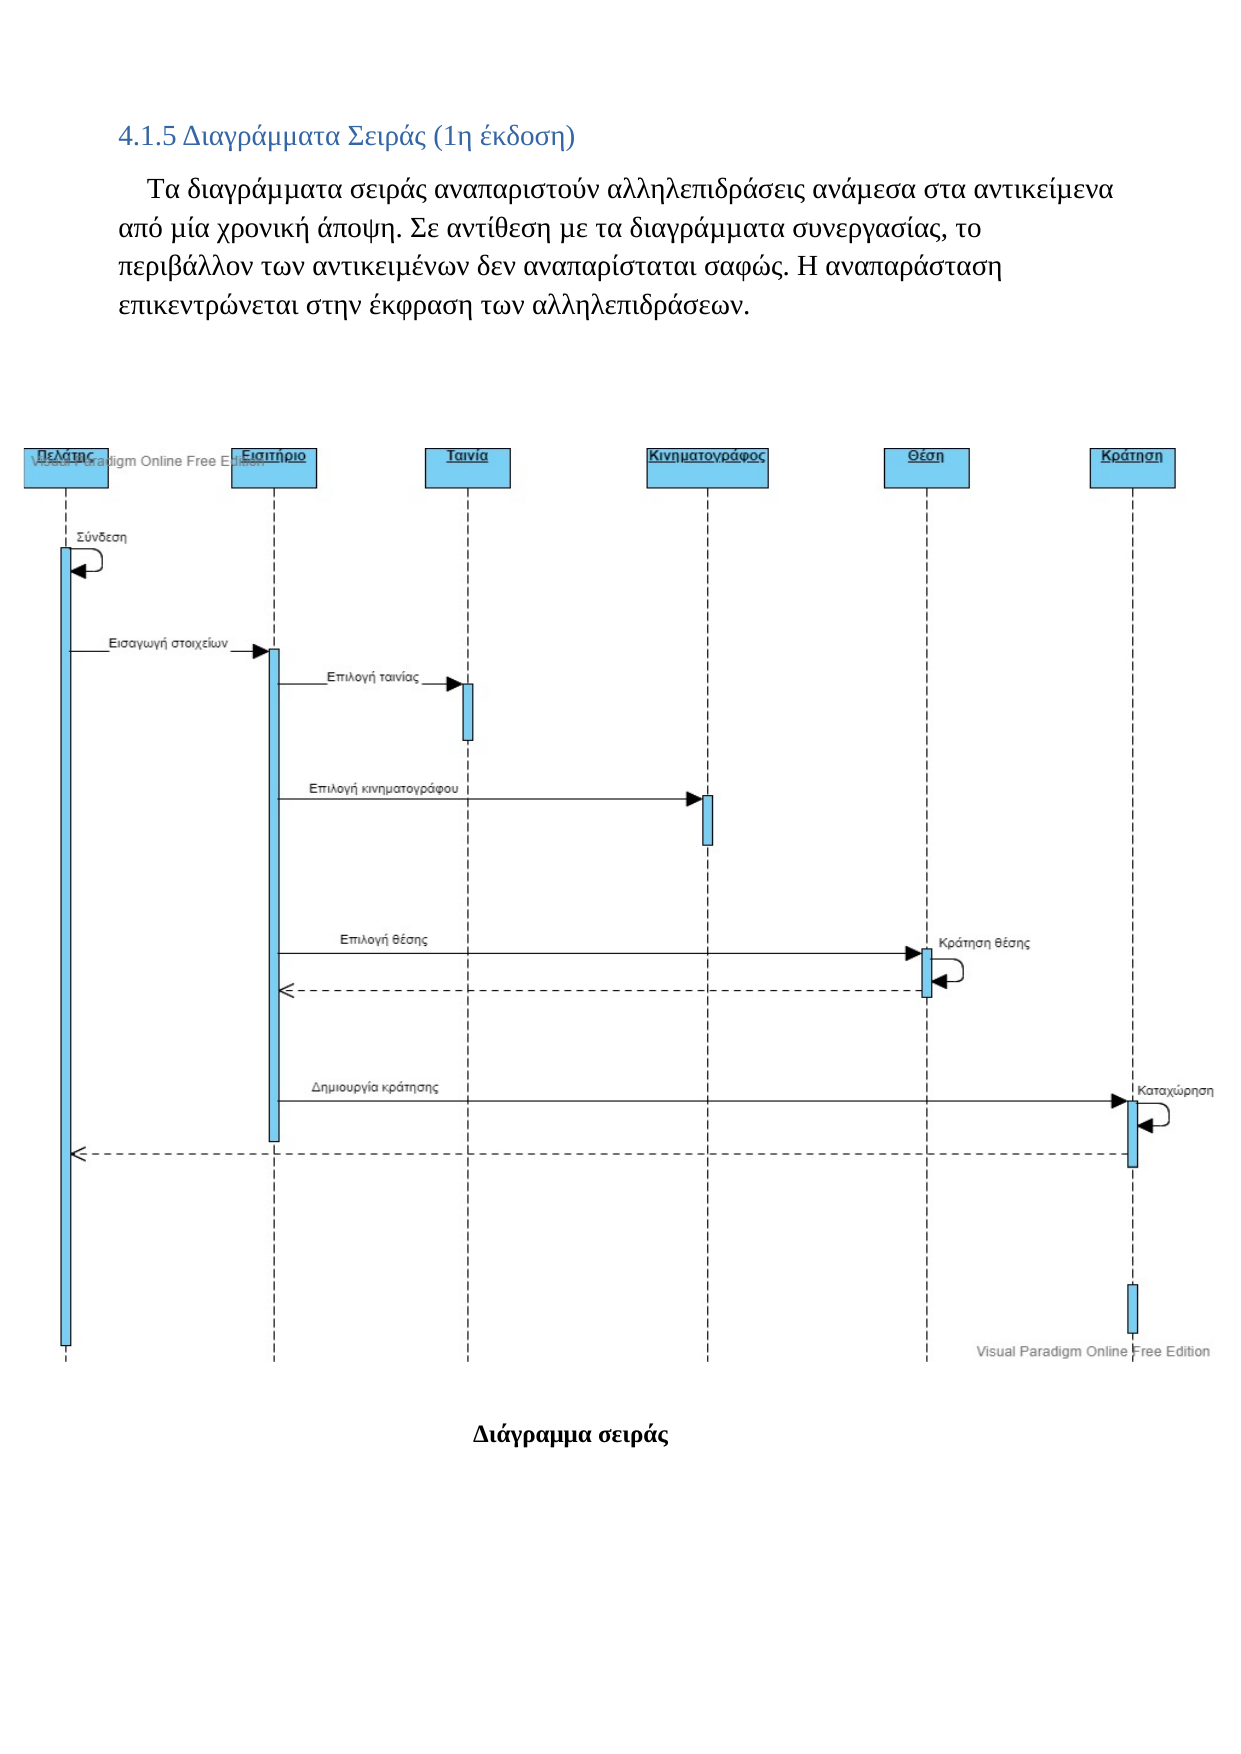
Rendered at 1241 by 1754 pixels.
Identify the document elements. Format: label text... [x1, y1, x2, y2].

text Tα διαγράµµατα σειράς αναπαριστούν αλληλεπιδράσεις ανάµεσα στα αντικείµενα από µία χρονική άποψη. Σε αντίθεση µε τα διαγράµµατα συνεργασίας, το περιβάλλον των αντικειµένων δεν αναπαρίσταται σαφώς. Η αναπαράσταση επικεντρώνεται στην έκφραση των αλληλεπιδράσεων. [118, 171, 1122, 320]
text Διάγραμμα σειράς [118, 1419, 1122, 1448]
text 4.1.5 Διαγράμματα Σειράς (1η έκδοση) [118, 118, 1122, 152]
